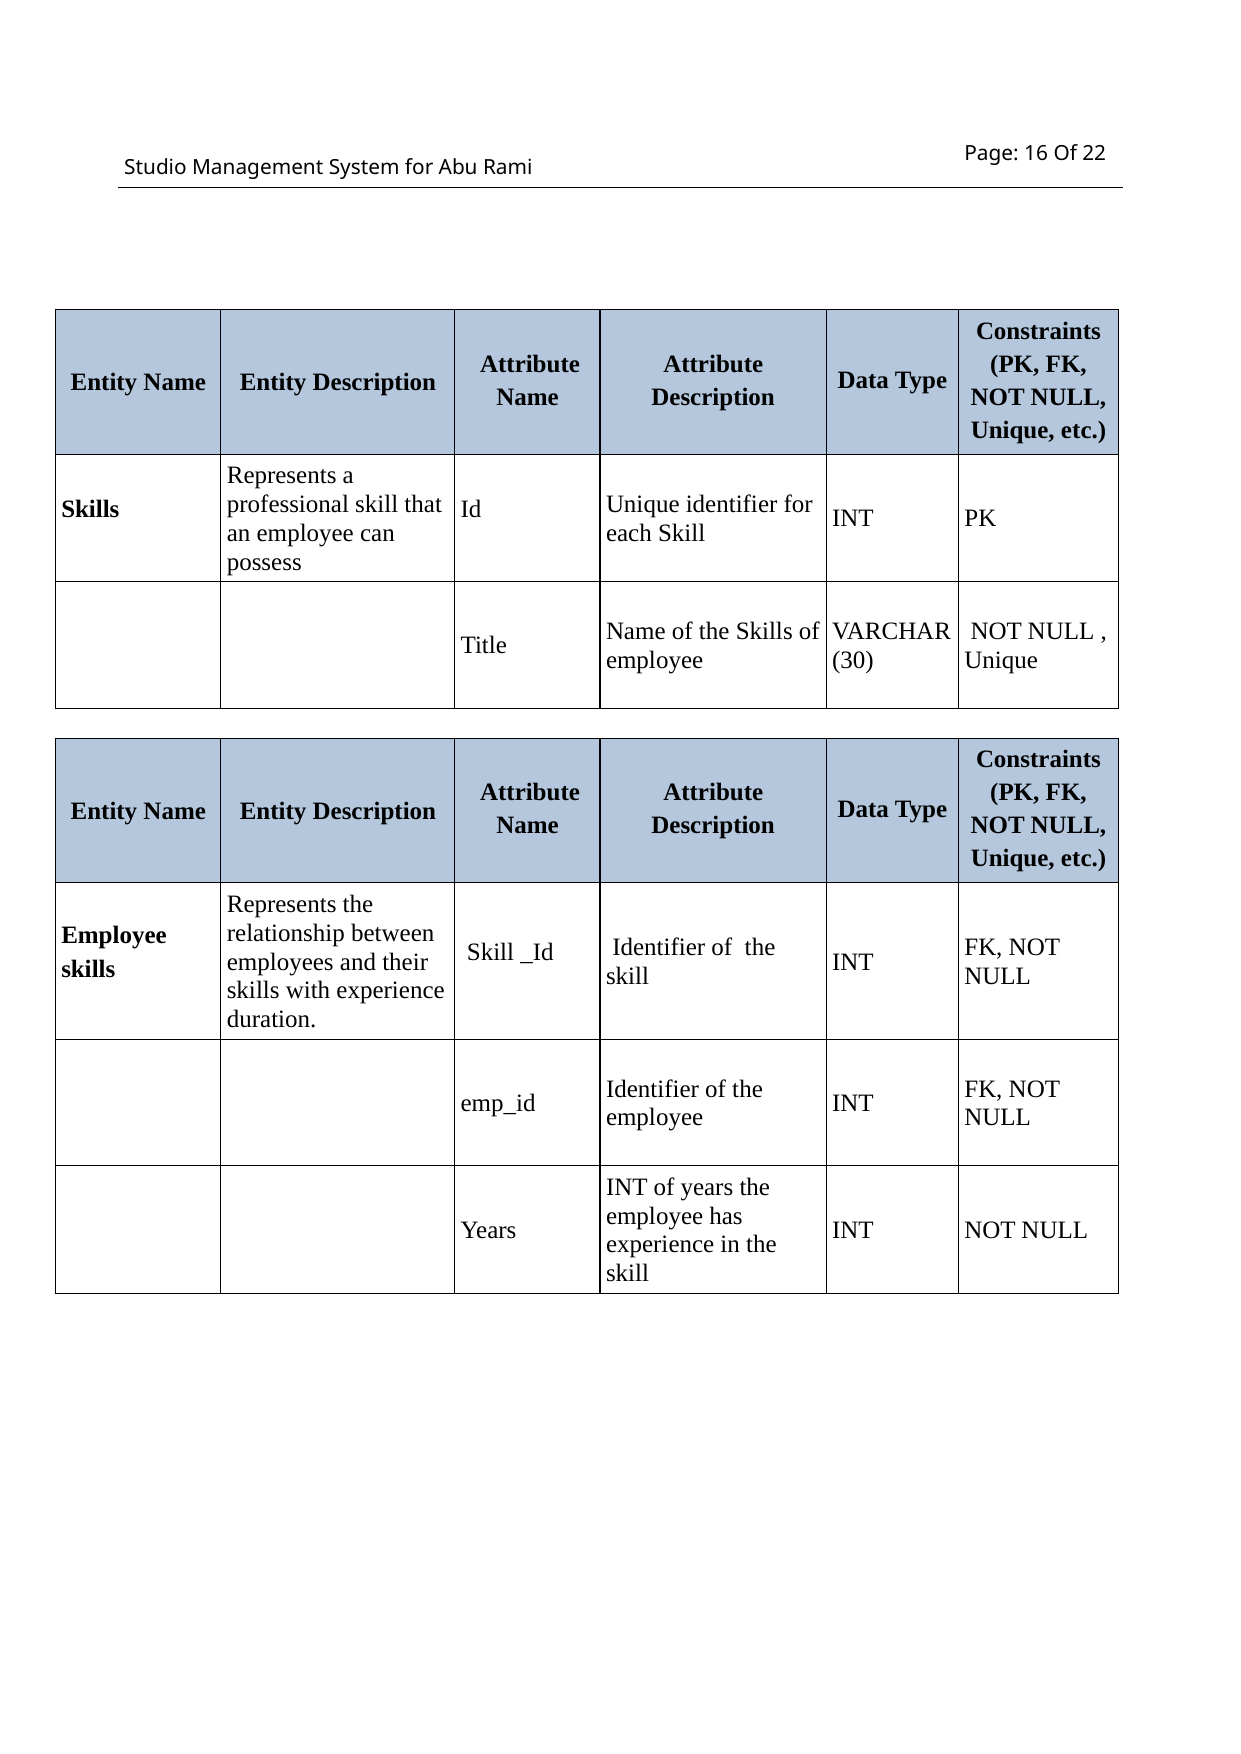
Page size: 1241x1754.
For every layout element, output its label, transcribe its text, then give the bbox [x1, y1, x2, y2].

table_header Attribute Description [601, 739, 826, 882]
table_cell INT [827, 883, 958, 1038]
table_cell emp_id [455, 1040, 599, 1165]
table_header Attribute Name [455, 739, 599, 882]
table_cell [56, 582, 220, 708]
table_cell [221, 582, 454, 708]
table_cell Name of the Skills of employee [601, 582, 826, 708]
table_header Data Type [827, 310, 958, 454]
table_cell NOT NULL [959, 1166, 1118, 1293]
table_header Entity Description [221, 310, 454, 454]
table_header Constraints (PK, FK, NOT NULL, Unique, etc.) [959, 739, 1118, 882]
table_cell NOT NULL , Unique [959, 582, 1118, 708]
table_cell FK, NOT NULL [959, 1040, 1118, 1165]
table_cell Identifier of the employee [601, 1040, 826, 1165]
table_header Entity Name [56, 739, 220, 882]
table_cell [221, 1166, 454, 1293]
table_header Entity Name [56, 310, 220, 454]
table_cell [56, 1166, 220, 1293]
table_header Attribute Name [455, 310, 599, 454]
table_cell [221, 1040, 454, 1165]
table_cell Represents a professional skill that an employee can possess [221, 455, 454, 581]
table_cell Id [455, 455, 599, 581]
table_header Constraints (PK, FK, NOT NULL, Unique, etc.) [959, 310, 1118, 454]
table_cell PK [959, 455, 1118, 581]
table_cell INT [827, 455, 958, 581]
table_cell Unique identifier for each Skill [601, 455, 826, 581]
table_cell Years [455, 1166, 599, 1293]
table_cell Skill _Id [455, 883, 599, 1038]
table_cell [56, 1040, 220, 1165]
table_cell INT [827, 1166, 958, 1293]
table_header Attribute Description [601, 310, 826, 454]
table_cell FK, NOT NULL [959, 883, 1118, 1038]
table_cell Identifier of the skill [601, 883, 826, 1038]
table_cell Represents the relationship between employees and their skills with experience duration. [221, 883, 454, 1038]
table_cell Skills [56, 455, 220, 581]
table_cell INT of years the employee has experience in the skill [601, 1166, 826, 1293]
table_cell VARCHAR(30) [827, 582, 958, 708]
table_cell Title [455, 582, 599, 708]
table_header Entity Description [221, 739, 454, 882]
table_header Data Type [827, 739, 958, 882]
table_cell INT [827, 1040, 958, 1165]
table_cell Employee skills [56, 883, 220, 1038]
